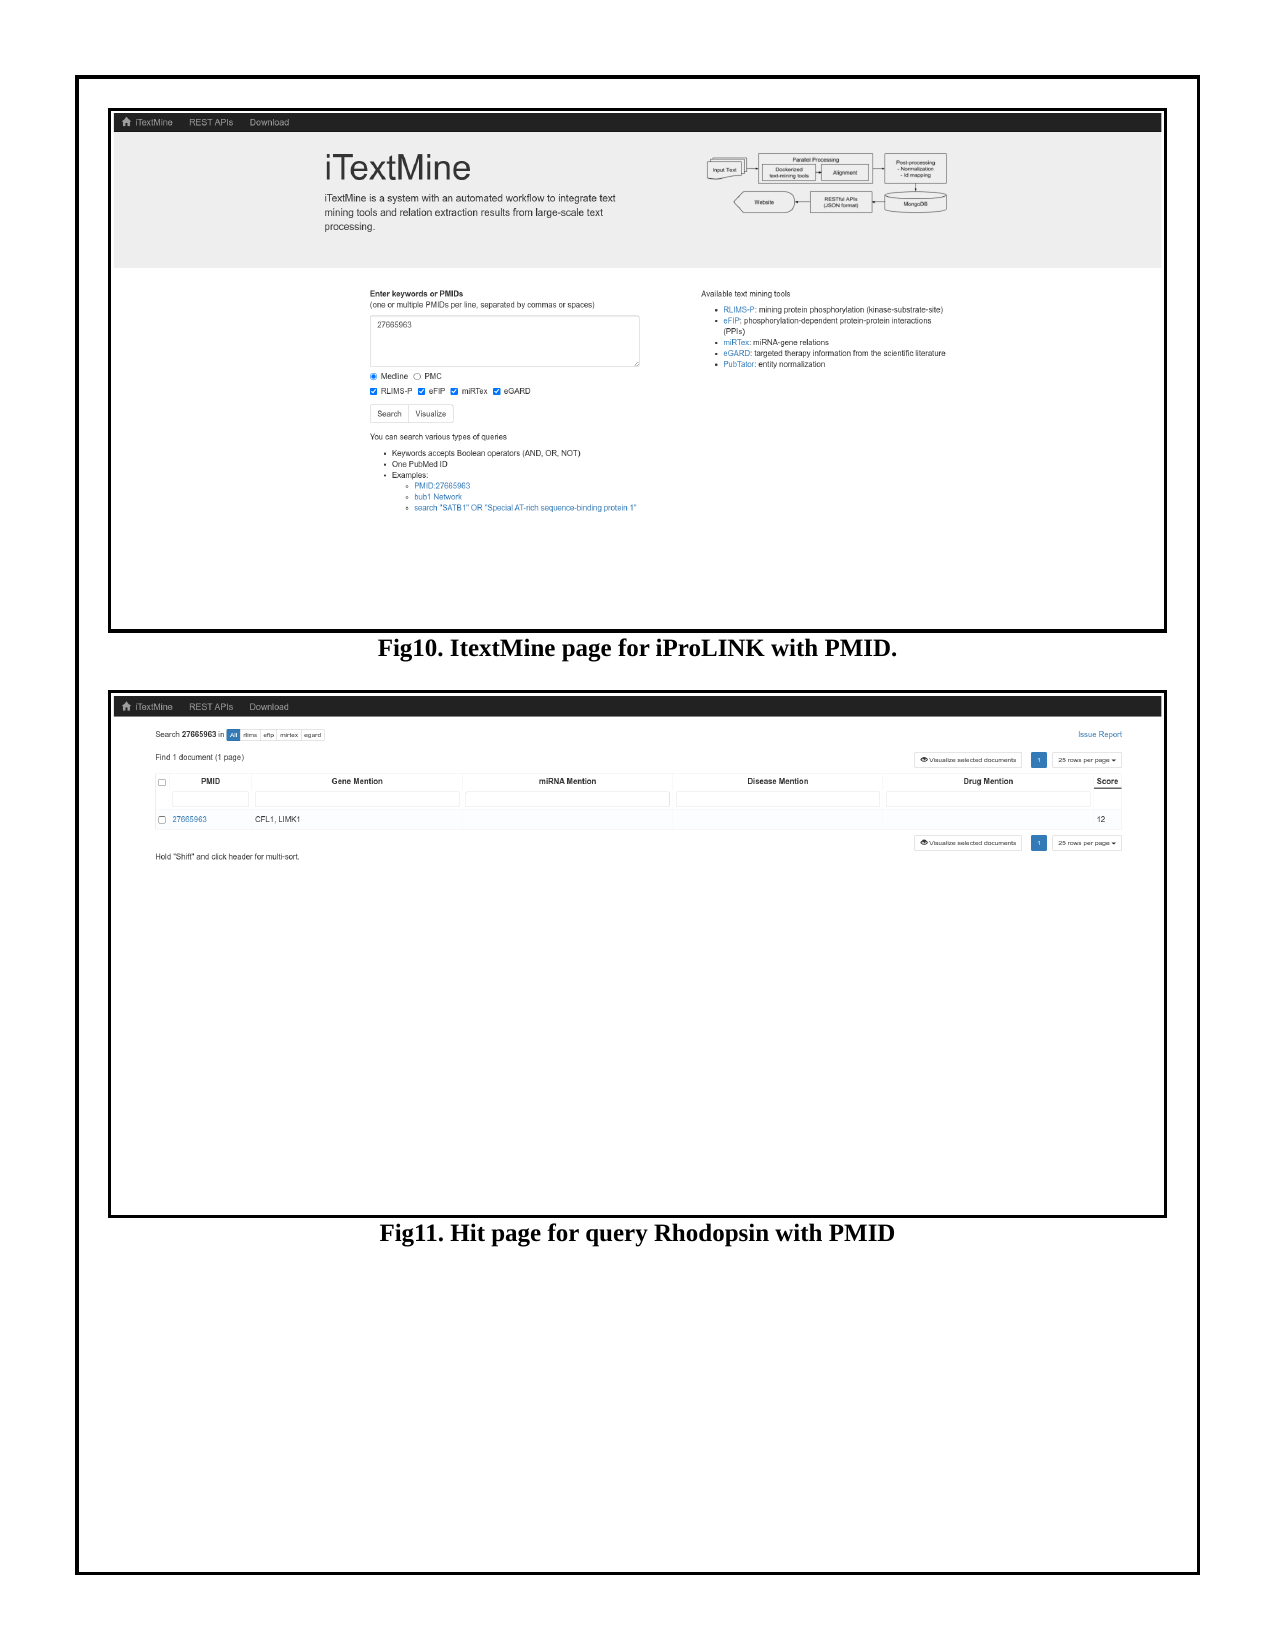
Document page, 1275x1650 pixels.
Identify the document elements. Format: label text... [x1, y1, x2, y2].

text [111, 693, 1164, 1215]
text Fig11. Hit page for query Rhodopsin with PMID [108, 1218, 1167, 1247]
text Fig10. ItextMine page for iProLINK with PMID. [108, 633, 1167, 661]
picture [113, 113, 1162, 627]
picture [113, 696, 1162, 1213]
